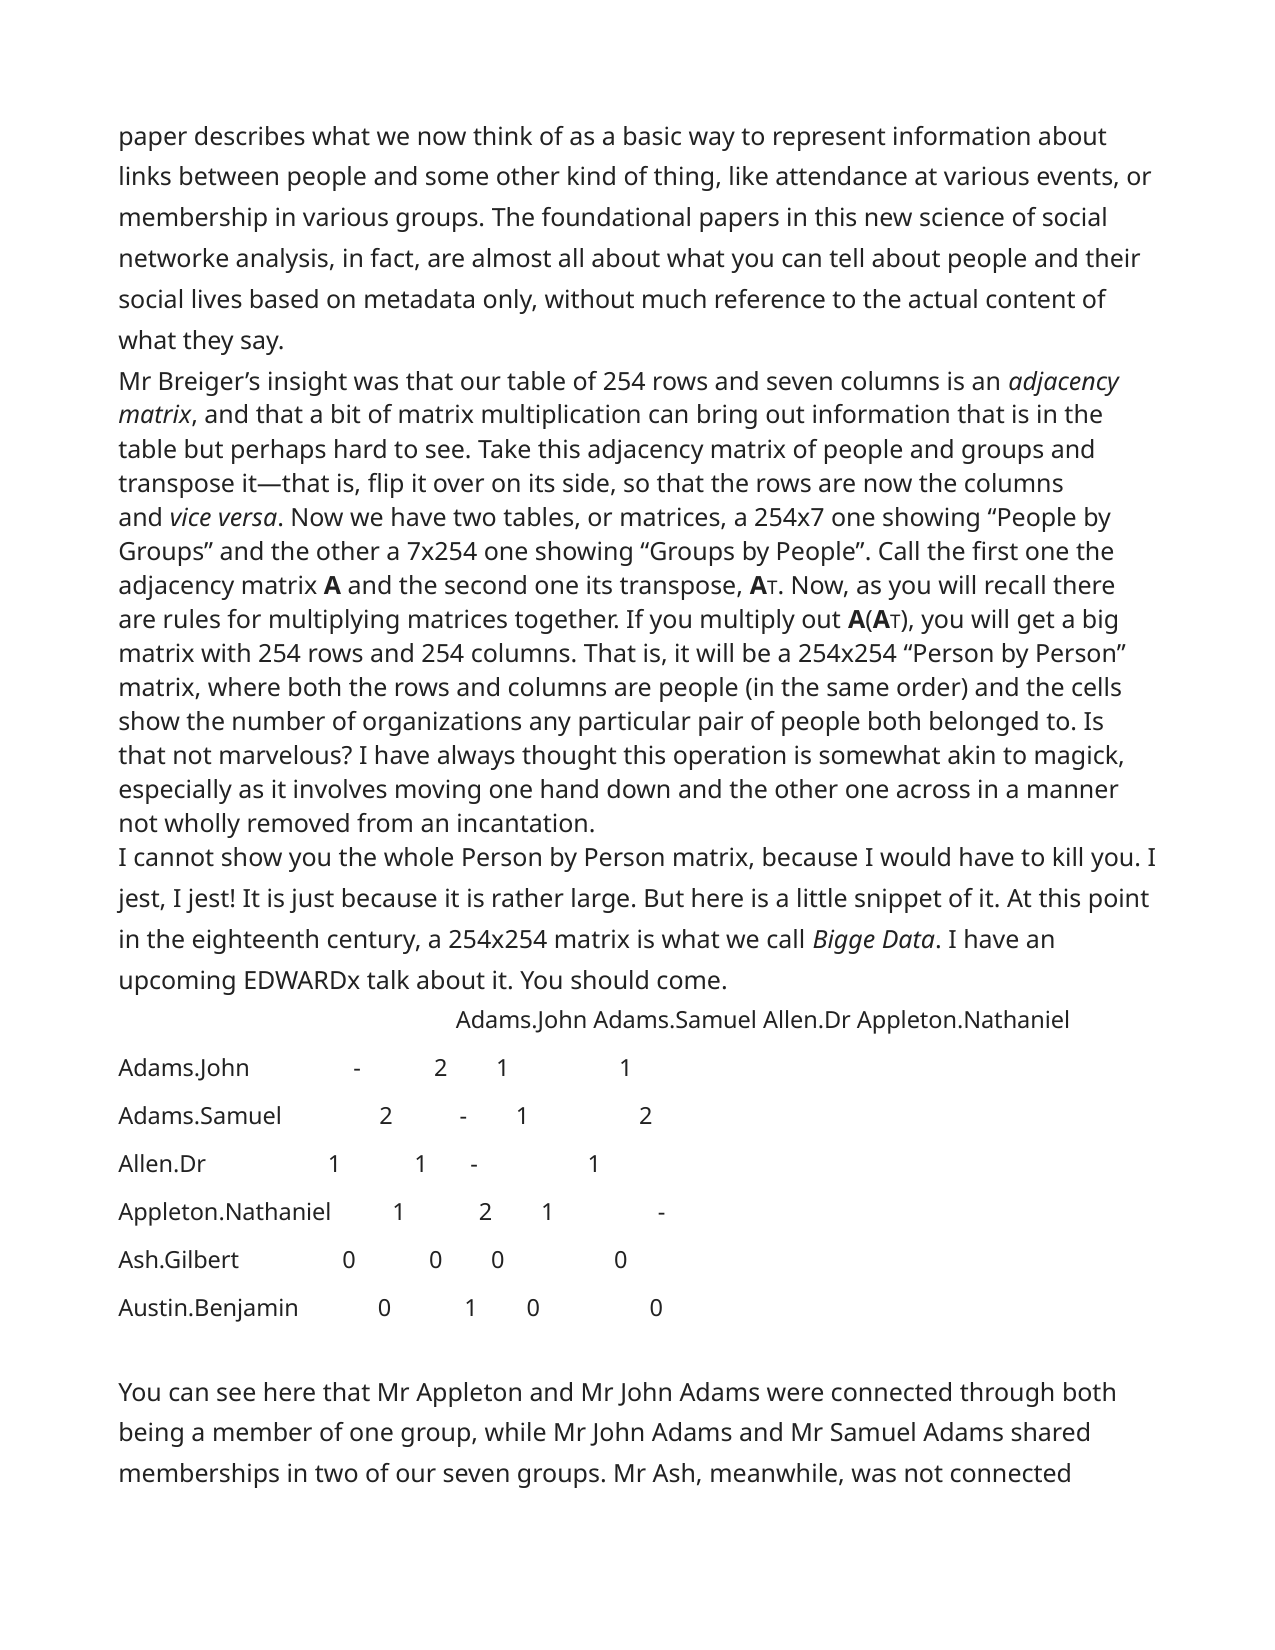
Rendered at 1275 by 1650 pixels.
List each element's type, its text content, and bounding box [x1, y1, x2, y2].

text Adams.John - 2 1 1 [118, 1051, 1157, 1083]
text I cannot show you the whole Person by Person matrix, because I would have to kill you. I jest, I jest! It is just because it is rather large. But here is a little snippet of it. At this point in the eighteenth century, a 254x254 matrix is what we call Bigge Data. I have an upcoming EDWARDx talk about it. You should come. [118, 840, 1157, 997]
text paper describes what we now think of as a basic way to represent information about links between people and some other kind of thing, like attendance at various events, or membership in various groups. The foundational papers in this new science of social networke analysis, in fact, are almost all about what you can tell about people and their social lives based on metadata only, without much reference to the actual content of what they say. [118, 118, 1157, 356]
text You can see here that Mr Appleton and Mr John Adams were connected through both being a member of one group, while Mr John Adams and Mr Samuel Adams shared memberships in two of our seven groups. Mr Ash, meanwhile, was not connected [118, 1374, 1157, 1490]
text Ash.Gilbert 0 0 0 0 [118, 1243, 1157, 1275]
text Allen.Dr 1 1 - 1 [118, 1147, 1157, 1179]
text Appleton.Nathaniel 1 2 1 - [118, 1195, 1157, 1227]
text Austin.Benjamin 0 1 0 0 [118, 1291, 1157, 1323]
text Adams.John Adams.Samuel Allen.Dr Appleton.Nathaniel [118, 1003, 1157, 1035]
text Adams.Samuel 2 - 1 2 [118, 1099, 1157, 1131]
text Mr Breiger’s insight was that our table of 254 rows and seven columns is an adjacency matrix, and that a bit of matrix multiplication can bring out information that is in the table but perhaps hard to see. Take this adjacency matrix of people and groups and transpose it—that is, flip it over on its side, so that the rows are now the columns and vice versa. Now we have two tables, or matrices, a 254x7 one showing “People by Groups” and the other a 7x254 one showing “Groups by People”. Call the first one the adjacency matrix A and the second one its transpose, AT. Now, as you will recall there are rules for multiplying matrices together. If you multiply out A(AT), you will get a big matrix with 254 rows and 254 columns. That is, it will be a 254x254 “Person by Person” matrix, where both the rows and columns are people (in the same order) and the cells show the number of organizations any particular pair of people both belonged to. Is that not marvelous? I have always thought this operation is somewhat akin to magick, especially as it involves moving one hand down and the other one across in a manner not wholly removed from an incantation. [118, 363, 1157, 840]
